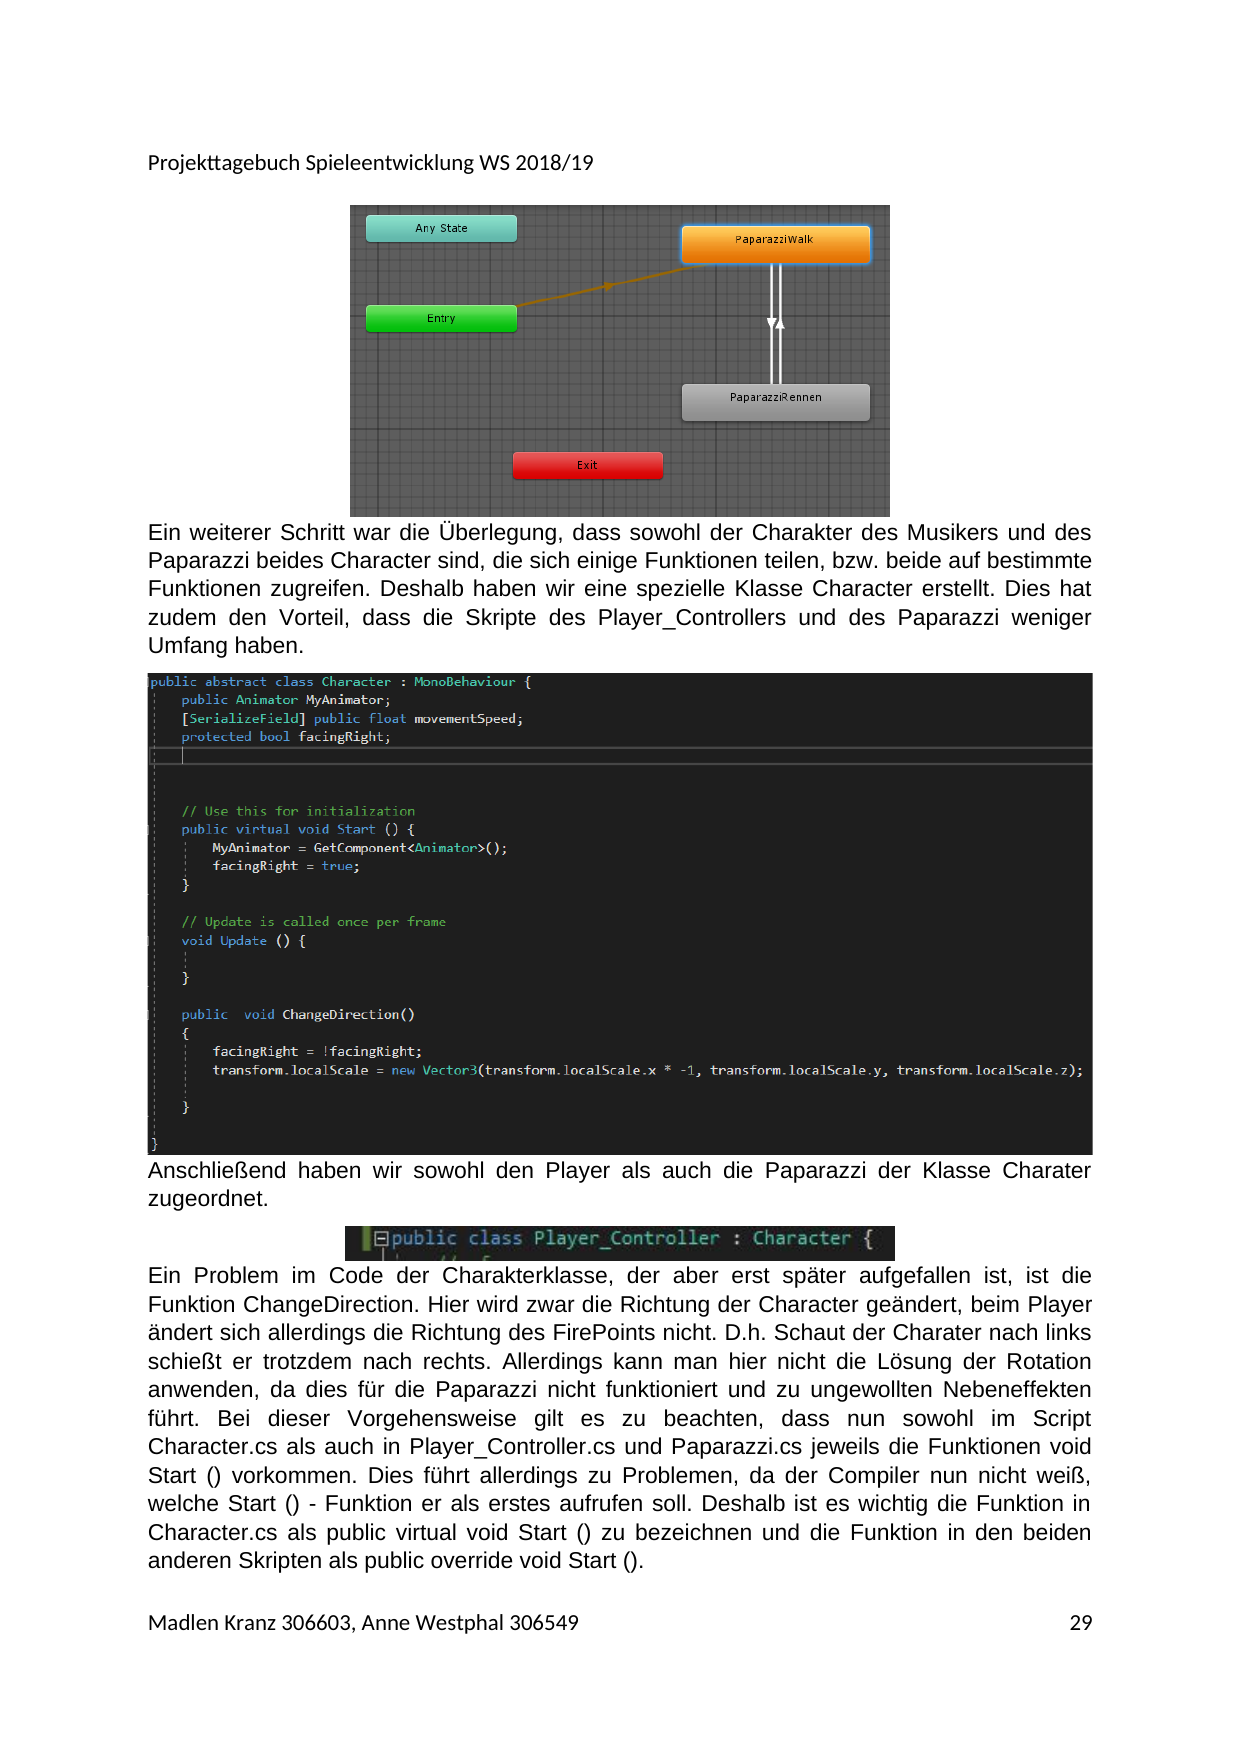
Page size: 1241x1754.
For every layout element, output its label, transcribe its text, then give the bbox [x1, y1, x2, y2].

text Ein weiterer Schritt war die Überlegung, dass sowohl der Charakter des Musikers und des Paparazzi beides Character sind, die sich einige Funktionen teilen, bzw. beide auf bestimmte Funktionen zugreifen. Deshalb haben wir eine spezielle Klasse Character erstellt. Dies hat zudem den Vorteil, dass die Skripte des Player_Controllers und des Paparazzi weniger Umfang haben. [148, 205, 1093, 658]
text Ein Problem im Code der Charakterklasse, der aber erst später aufgefallen ist, ist die Funktion ChangeDirection. Hier wird zwar die Richtung der Character geändert, beim Player ändert sich allerdings die Richtung des FirePoints nicht. D.h. Schaut der Charater nach links schießt er trotzdem nach rechts. Allerdings kann man hier nicht die Lösung der Rotation anwenden, da dies für die Paparazzi nicht funktioniert und zu ungewollten Nebeneffekten führt. Bei dieser Vorgehensweise gilt es zu beachten, dass nun sowohl im Script Character.cs als auch in Player_Controller.cs und Paparazzi.cs jeweils die Funktionen void Start () vorkommen. Dies führt allerdings zu Problemen, da der Compiler nun nicht weiß, welche Start () - Funktion er als erstes aufrufen soll. Deshalb ist es wichtig die Funktion in Character.cs als public virtual void Start () zu bezeichnen und die Funktion in den beiden anderen Skripten als public override void Start (). [148, 1226, 1093, 1573]
picture [147, 673, 1093, 1155]
text Anschließend haben wir sowohl den Player als auch die Paparazzi der Klasse Charater zugeordnet. [148, 1155, 1093, 1211]
picture [345, 1226, 895, 1261]
picture [350, 205, 890, 517]
